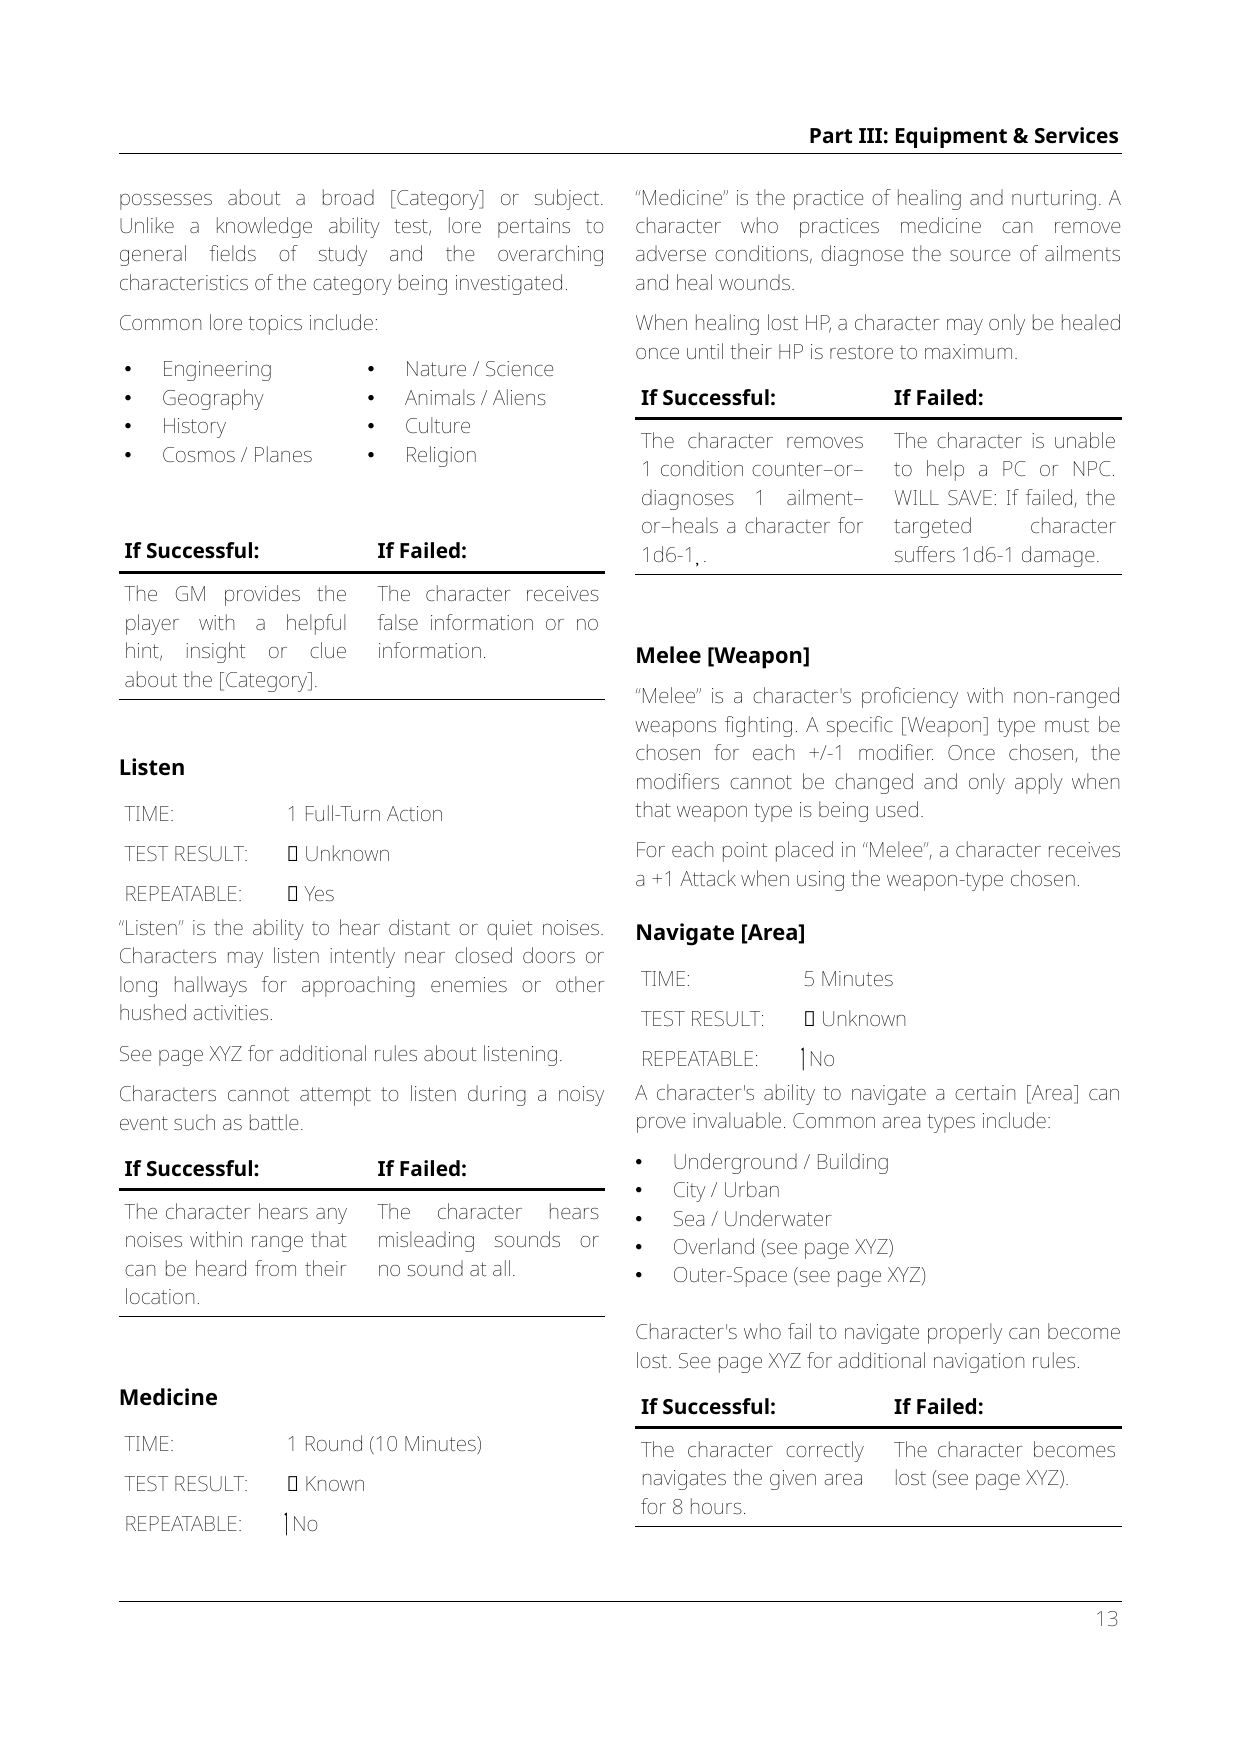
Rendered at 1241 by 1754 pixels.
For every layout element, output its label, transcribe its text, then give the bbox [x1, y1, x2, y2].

text “Listen” is the ability to hear distant or quiet noises. Characters may listen intently near closed doors or long hallways for approaching enemies or other hushed activities. [118, 913, 605, 1027]
text “Medicine” is the practice of healing and nurturing. A character who practices medicine can remove adverse conditions, diagnose the source of ailments and heal wounds. [635, 183, 1122, 296]
list Outer-Space (see page XYZ) [635, 1261, 1122, 1289]
table_cell  No [281, 1504, 605, 1543]
table_cell [869, 420, 888, 574]
list Underground / Building [635, 1147, 1122, 1175]
table_cell The character removes 1 condition counter–or–diagnoses 1 ailment–or–heals a character for 1d6-1. [635, 420, 869, 574]
table_cell  Unknown [797, 998, 1122, 1038]
table_cell The character correctly navigates the given area for 8 hours. [635, 1429, 869, 1526]
text Medicine [118, 1382, 605, 1412]
table_cell [353, 1191, 372, 1316]
table_header TIME: [119, 1424, 281, 1464]
table_cell REPEATABLE: [119, 873, 281, 913]
table_header If Failed: [372, 531, 605, 571]
table_header TIME: [119, 793, 281, 833]
list Sea / Underwater [635, 1204, 1122, 1232]
table_header 1 Full-Turn Action [281, 793, 605, 833]
table_cell TEST RESULT: [635, 998, 797, 1038]
table_cell REPEATABLE: [635, 1038, 797, 1078]
table_cell  Known [281, 1464, 605, 1504]
table_header If Failed: [888, 1386, 1122, 1426]
table_header Engineering Geography History Cosmos / Planes [119, 349, 362, 474]
text Melee [Weapon] [635, 640, 1122, 669]
table_header [353, 1148, 372, 1188]
table_header [869, 377, 888, 417]
text When healing lost HP, a character may only be healed once until their HP is restore to maximum. [635, 308, 1122, 365]
text For each point placed in “Melee”, a character receives a +1 Attack when using the weapon-type chosen. [635, 836, 1122, 892]
table_cell The character hears any noises within range that can be heard from their location. [119, 1191, 353, 1316]
text Listen [118, 752, 605, 781]
table_cell  Unknown [281, 833, 605, 873]
table_header If Successful: [119, 1148, 353, 1188]
table_header 1 Round (10 Minutes) [281, 1424, 605, 1464]
table_header Nature / Science Animals / Aliens Culture Religion [362, 349, 605, 474]
text possesses about a broad [Category] or subject. Unlike a knowledge ability test, lore pertains to general fields of study and the overarching characteristics of the category being investigated. [118, 183, 605, 296]
text “Melee” is a character's proficiency with non-ranged weapons fighting. A specific [Weapon] type must be chosen for each +/-1 modifier. Once chosen, the modifiers cannot be changed and only apply when that weapon type is being used. [635, 681, 1122, 824]
text Characters cannot attempt to listen during a noisy event such as battle. [118, 1079, 605, 1136]
table_cell [869, 1429, 888, 1526]
list Overland (see page XYZ) [635, 1232, 1122, 1261]
table_header [869, 1386, 888, 1426]
table_cell [353, 574, 372, 699]
table_cell The character becomes lost (see page XYZ). [888, 1429, 1122, 1526]
table_cell The character receives false information or no information. [372, 574, 605, 699]
text See page XYZ for additional rules about listening. [118, 1039, 605, 1067]
table_header 5 Minutes [797, 958, 1122, 998]
list City / Urban [635, 1175, 1122, 1204]
table_header If Failed: [888, 377, 1122, 417]
table_cell  No [797, 1038, 1122, 1078]
table_cell The character is unable to help a PC or NPC. WILL SAVE: If failed, the targeted character suffers 1d6-1 damage. [888, 420, 1122, 574]
table_header If Successful: [635, 377, 869, 417]
table_cell TEST RESULT: [119, 833, 281, 873]
table_cell TEST RESULT: [119, 1464, 281, 1504]
table_cell  Yes [281, 873, 605, 913]
text Navigate [Area] [635, 916, 1122, 946]
text Common lore topics include: [118, 308, 605, 337]
table_cell The character hears misleading sounds or no sound at all. [372, 1191, 605, 1316]
table_header [353, 531, 372, 571]
table_header If Successful: [119, 531, 353, 571]
table_header If Failed: [372, 1148, 605, 1188]
text Character's who fail to navigate properly can become lost. See page XYZ for additional navigation rules. [635, 1289, 1122, 1374]
table_header If Successful: [635, 1386, 869, 1426]
table_header TIME: [635, 958, 797, 998]
table_cell REPEATABLE: [119, 1504, 281, 1543]
table_cell The GM provides the player with a helpful hint, insight or clue about the [Category]. [119, 574, 353, 699]
text A character's ability to navigate a certain [Area] can prove invaluable. Common area types include: [635, 1078, 1122, 1135]
